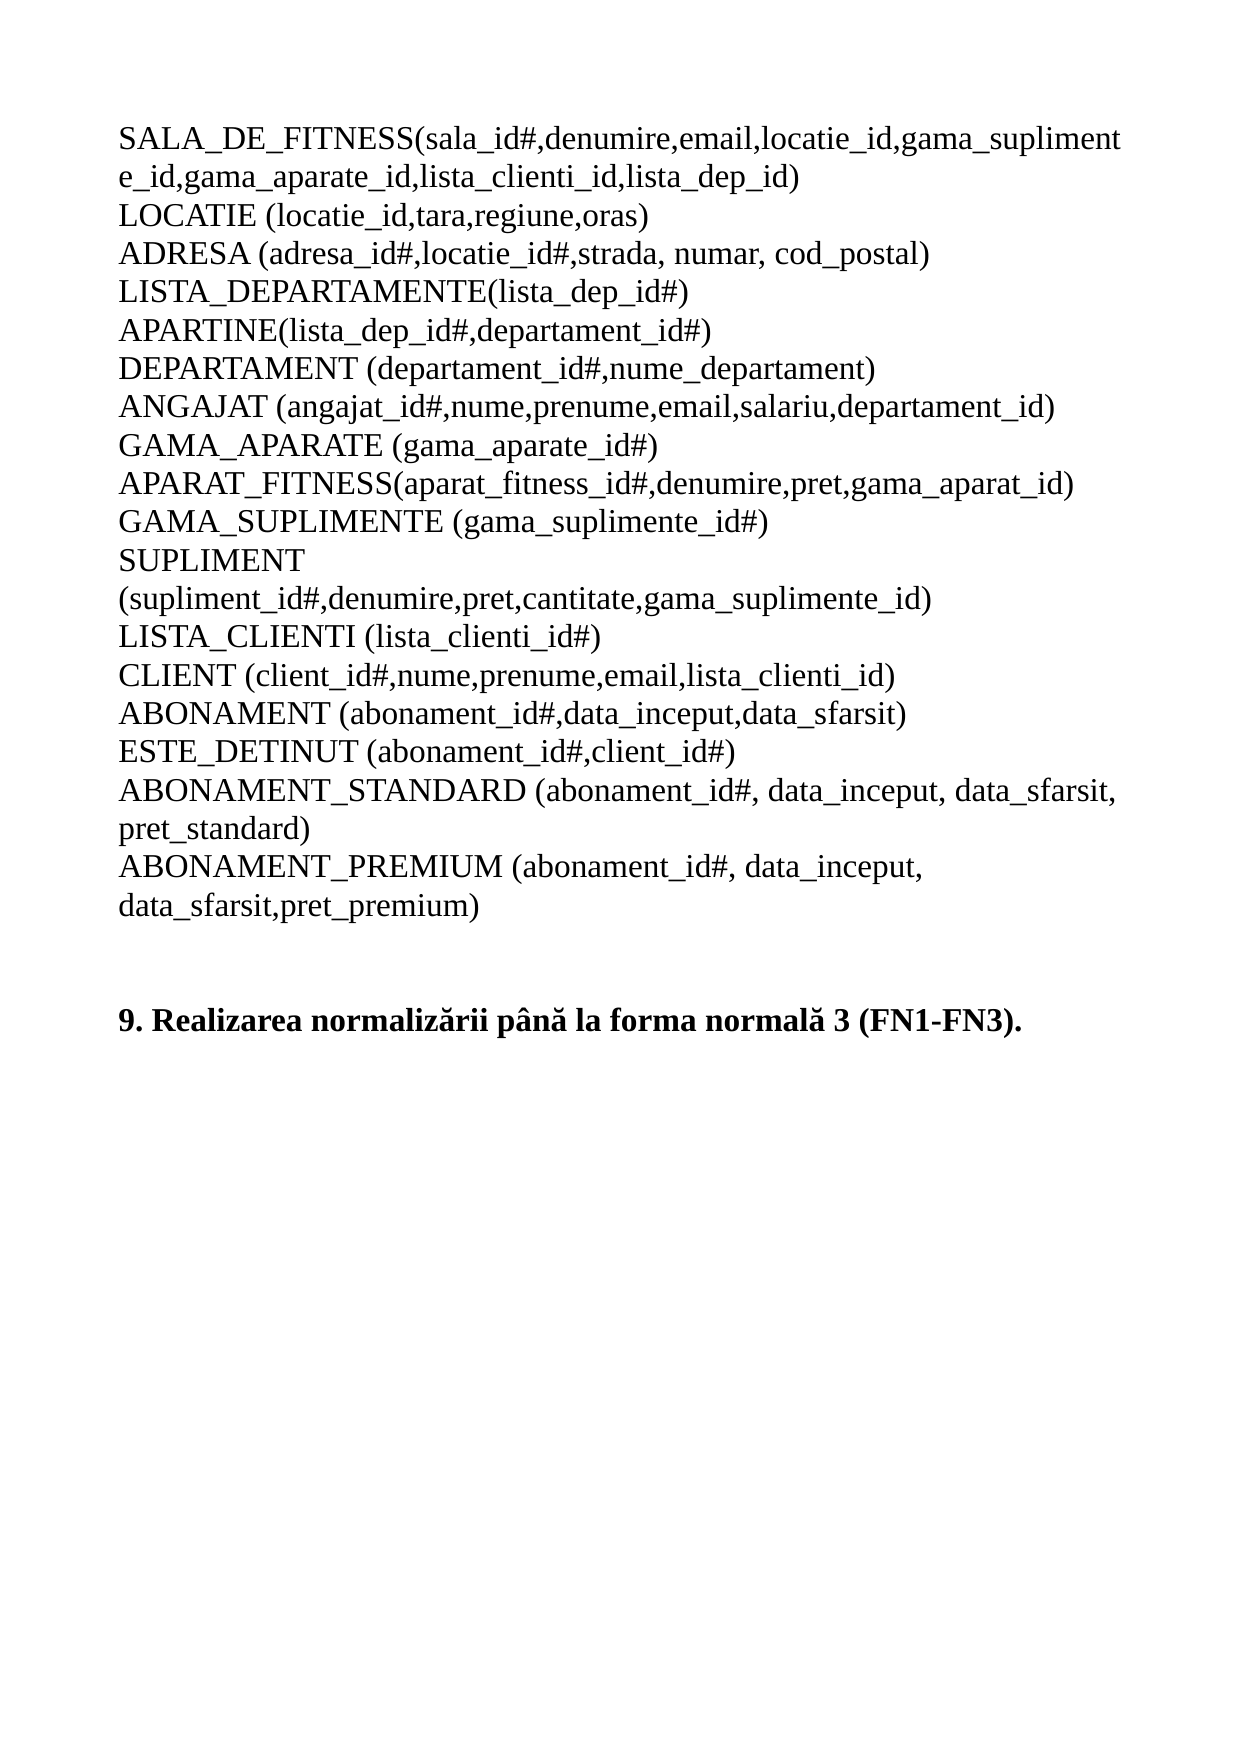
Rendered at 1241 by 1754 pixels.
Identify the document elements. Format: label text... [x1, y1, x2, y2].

text ABONAMENT (abonament_id#,data_inceput,data_sfarsit) [118, 693, 1122, 731]
text ADRESA (adresa_id#,locatie_id#,strada, numar, cod_postal) [118, 233, 1122, 271]
text CLIENT (client_id#,nume,prenume,email,lista_clienti_id) [118, 655, 1122, 693]
text ABONAMENT_STANDARD (abonament_id#, data_inceput, data_sfarsit, pret_standard) [118, 770, 1122, 846]
text ANGAJAT (angajat_id#,nume,prenume,email,salariu,departament_id) [118, 386, 1122, 425]
text APARTINE(lista_dep_id#,departament_id#) [118, 310, 1122, 348]
text SALA_DE_FITNESS(sala_id#,denumire,email,locatie_id,gama_suplimente_id,gama_aparate_id,lista_clienti_id,lista_dep_id) [118, 118, 1122, 195]
text DEPARTAMENT (departament_id#,nume_departament) [118, 348, 1122, 386]
text ABONAMENT_PREMIUM (abonament_id#, data_inceput, data_sfarsit,pret_premium) [118, 846, 1122, 923]
text GAMA_SUPLIMENTE (gama_suplimente_id#) [118, 501, 1122, 540]
text LISTA_CLIENTI (lista_clienti_id#) [118, 616, 1122, 655]
text GAMA_APARATE (gama_aparate_id#) [118, 425, 1122, 463]
text LISTA_DEPARTAMENTE(lista_dep_id#) [118, 271, 1122, 310]
text APARAT_FITNESS(aparat_fitness_id#,denumire,pret,gama_aparat_id) [118, 463, 1122, 501]
text LOCATIE (locatie_id,tara,regiune,oras) [118, 195, 1122, 233]
text 9. Realizarea normalizării până la forma normală 3 (FN1-FN3). [118, 1000, 1122, 1038]
text SUPLIMENT (supliment_id#,denumire,pret,cantitate,gama_suplimente_id) [118, 540, 1122, 616]
text ESTE_DETINUT (abonament_id#,client_id#) [118, 731, 1122, 770]
